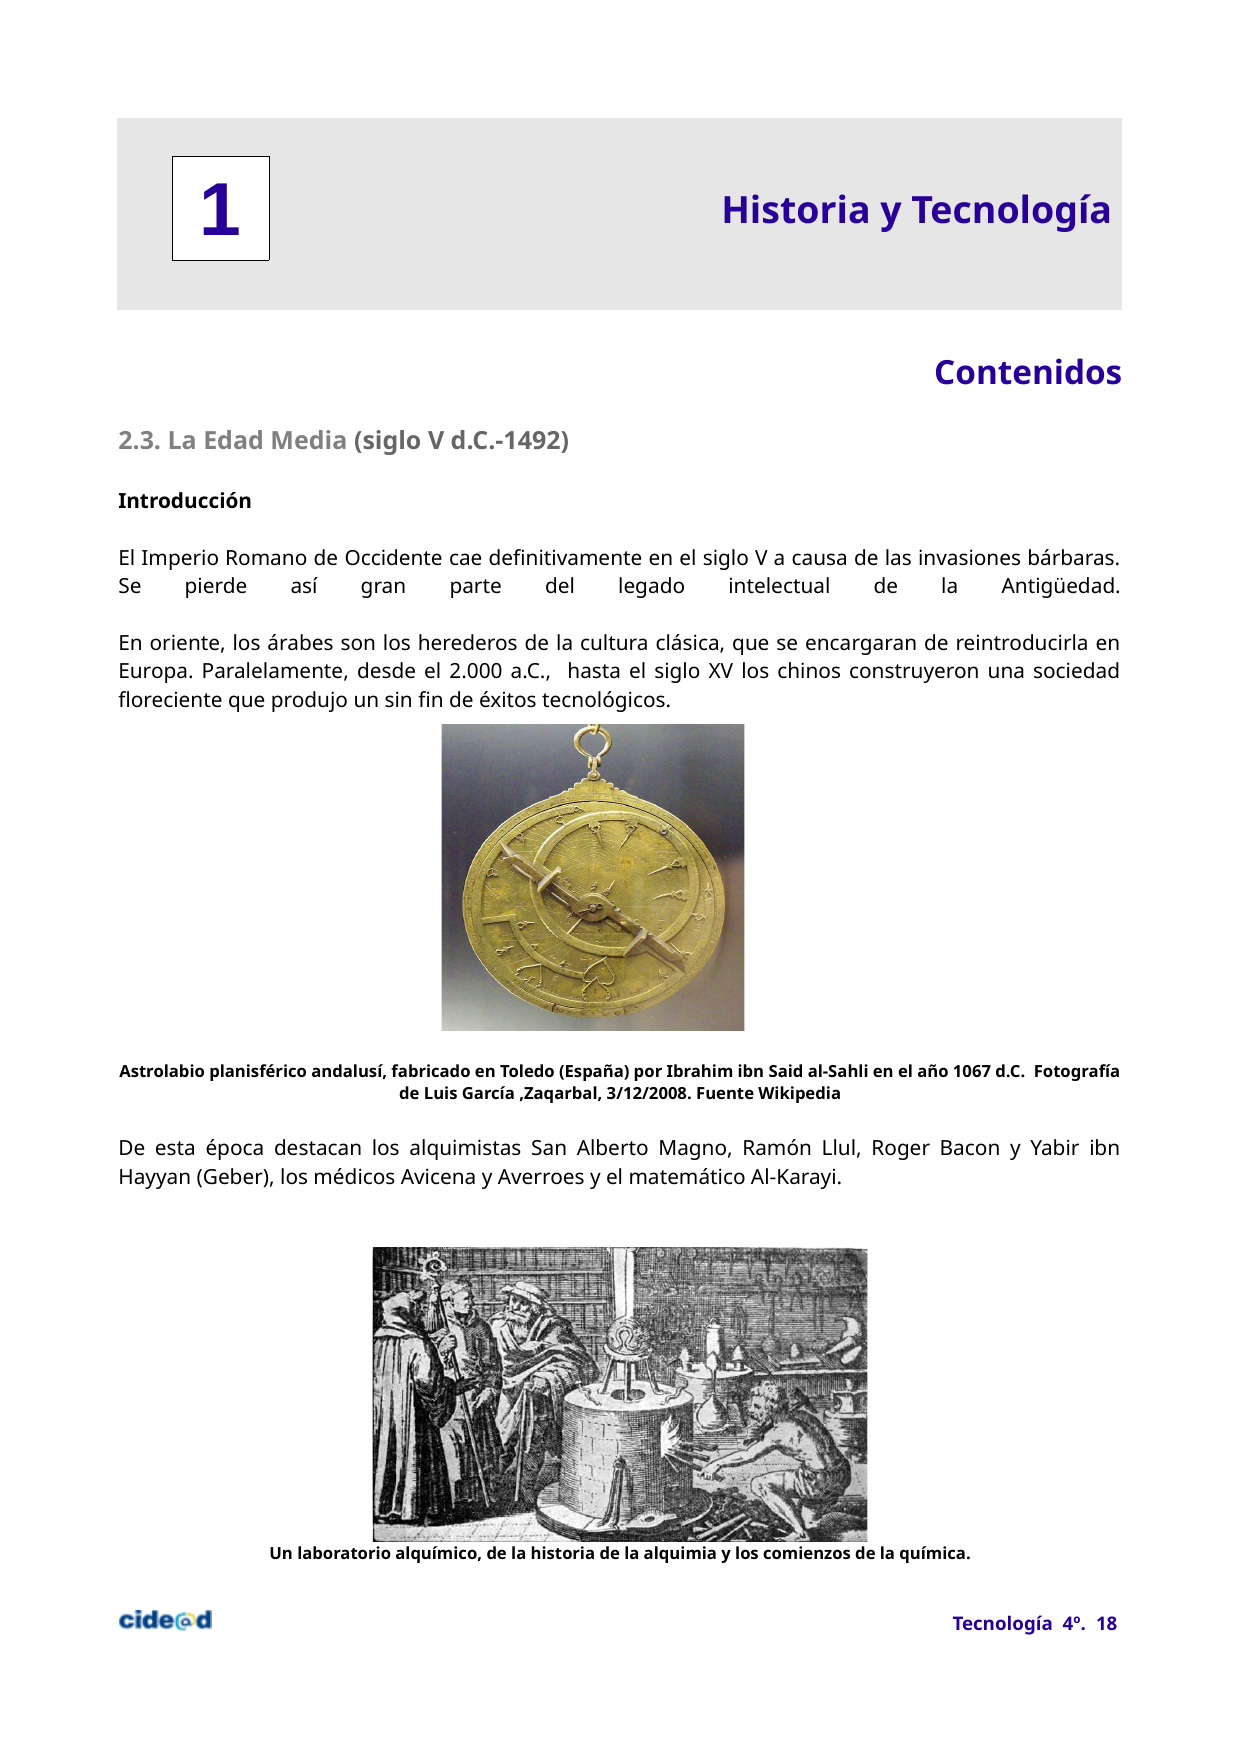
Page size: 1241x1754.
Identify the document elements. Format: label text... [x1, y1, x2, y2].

text De esta época destacan los alquimistas San Alberto Magno, Ramón Llul, Roger Bacon y Yabir ibn Hayyan (Geber), los médicos Avicena y Averroes y el matemático Al-Karayi. [118, 1133, 1122, 1190]
picture [372, 1247, 868, 1542]
table_header Historia y Tecnología [117, 118, 1122, 310]
picture [441, 724, 745, 1031]
picture [118, 1610, 212, 1632]
text 2.3. La Edad Media (siglo V d.C.-1492) [118, 423, 1122, 457]
text Contenidos [118, 349, 1122, 394]
text Un laboratorio alquímico, de la historia de la alquimia y los comienzos de la química. [118, 1247, 1122, 1564]
text El Imperio Romano de Occidente cae definitivamente en el siglo V a causa de las invasiones bárbaras. Se pierde así gran parte del legado intelectual de la Antigüedad. [118, 543, 1122, 628]
text Introducción [118, 486, 1122, 514]
text Astrolabio planisférico andalusí, fabricado en Toledo (España) por Ibrahim ibn Said al-Sahli en el año 1067 d.C. Fotografía de Luis García ,Zaqarbal, 3/12/2008. Fuente Wikipedia [118, 1059, 1122, 1105]
text En oriente, los árabes son los herederos de la cultura clásica, que se encargaran de reintroducirla en Europa. Paralelamente, desde el 2.000 a.C., hasta el siglo XV los chinos construyeron una sociedad floreciente que produjo un sin fin de éxitos tecnológicos. [118, 628, 1122, 713]
